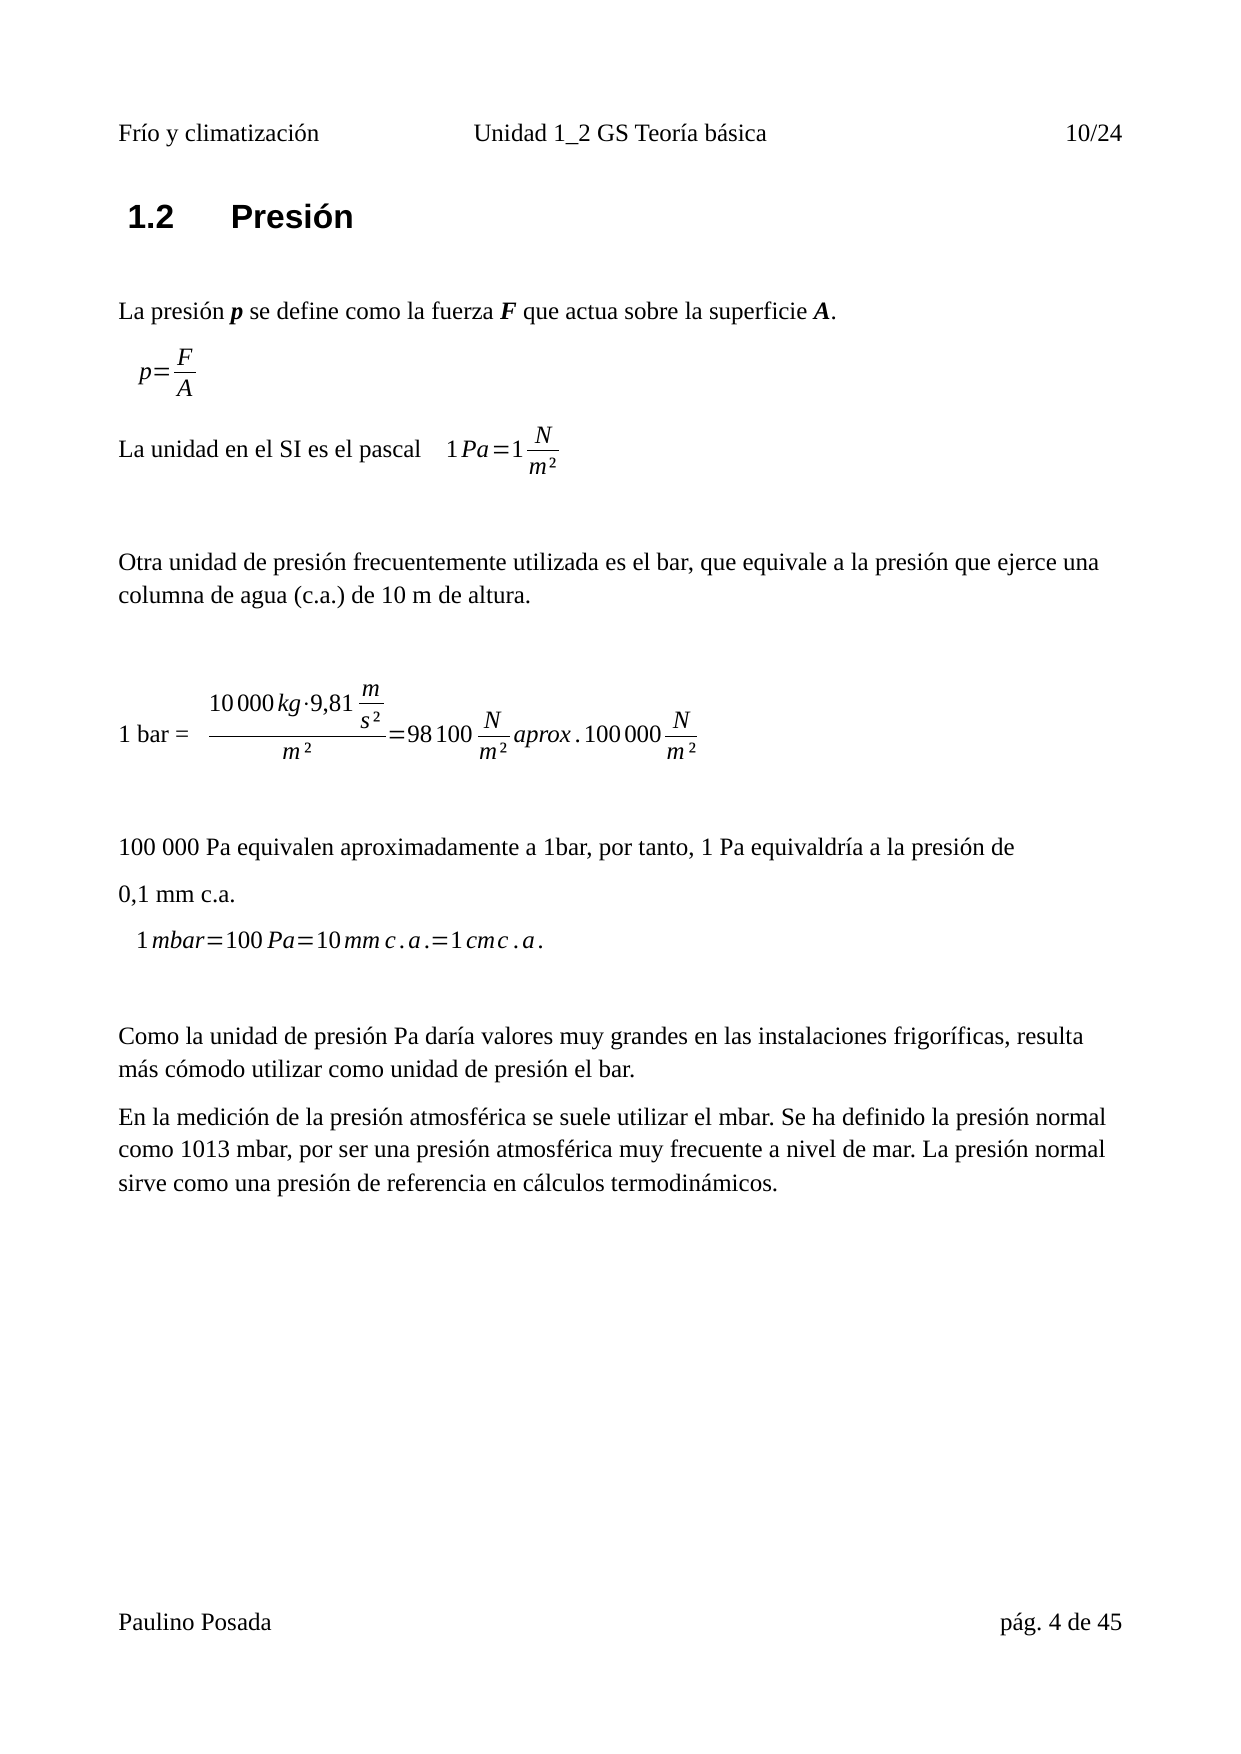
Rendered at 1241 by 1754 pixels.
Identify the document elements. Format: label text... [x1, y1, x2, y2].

text La presión p se define como la fuerza F que actua sobre la superficie A. [118, 296, 1122, 325]
text La unidad en el SI es el pascal [118, 421, 1122, 480]
text En la medición de la presión atmosférica se suele utilizar el mbar. Se ha definido la presión normal como 1013 mbar, por ser una presión atmosférica muy frecuente a nivel de mar. La presión normal sirve como una presión de referencia en cálculos termodinámicos. [118, 1102, 1122, 1196]
text Otra unidad de presión frecuentemente utilizada es el bar, que equivale a la presión que ejerce una columna de agua (c.a.) de 10 m de altura. [118, 547, 1122, 608]
text Como la unidad de presión Pa daría valores muy grandes en las instalaciones frigoríficas, resulta más cómodo utilizar como unidad de presión el bar. [118, 1021, 1122, 1083]
text 100 000 Pa equivalen aproximadamente a 1bar, por tanto, 1 Pa equivaldría a la presión de [118, 832, 1122, 860]
subtitle Presión [118, 197, 1122, 236]
text 0,1 mm c.a. [118, 879, 1122, 908]
text 1 bar = [118, 675, 1122, 765]
